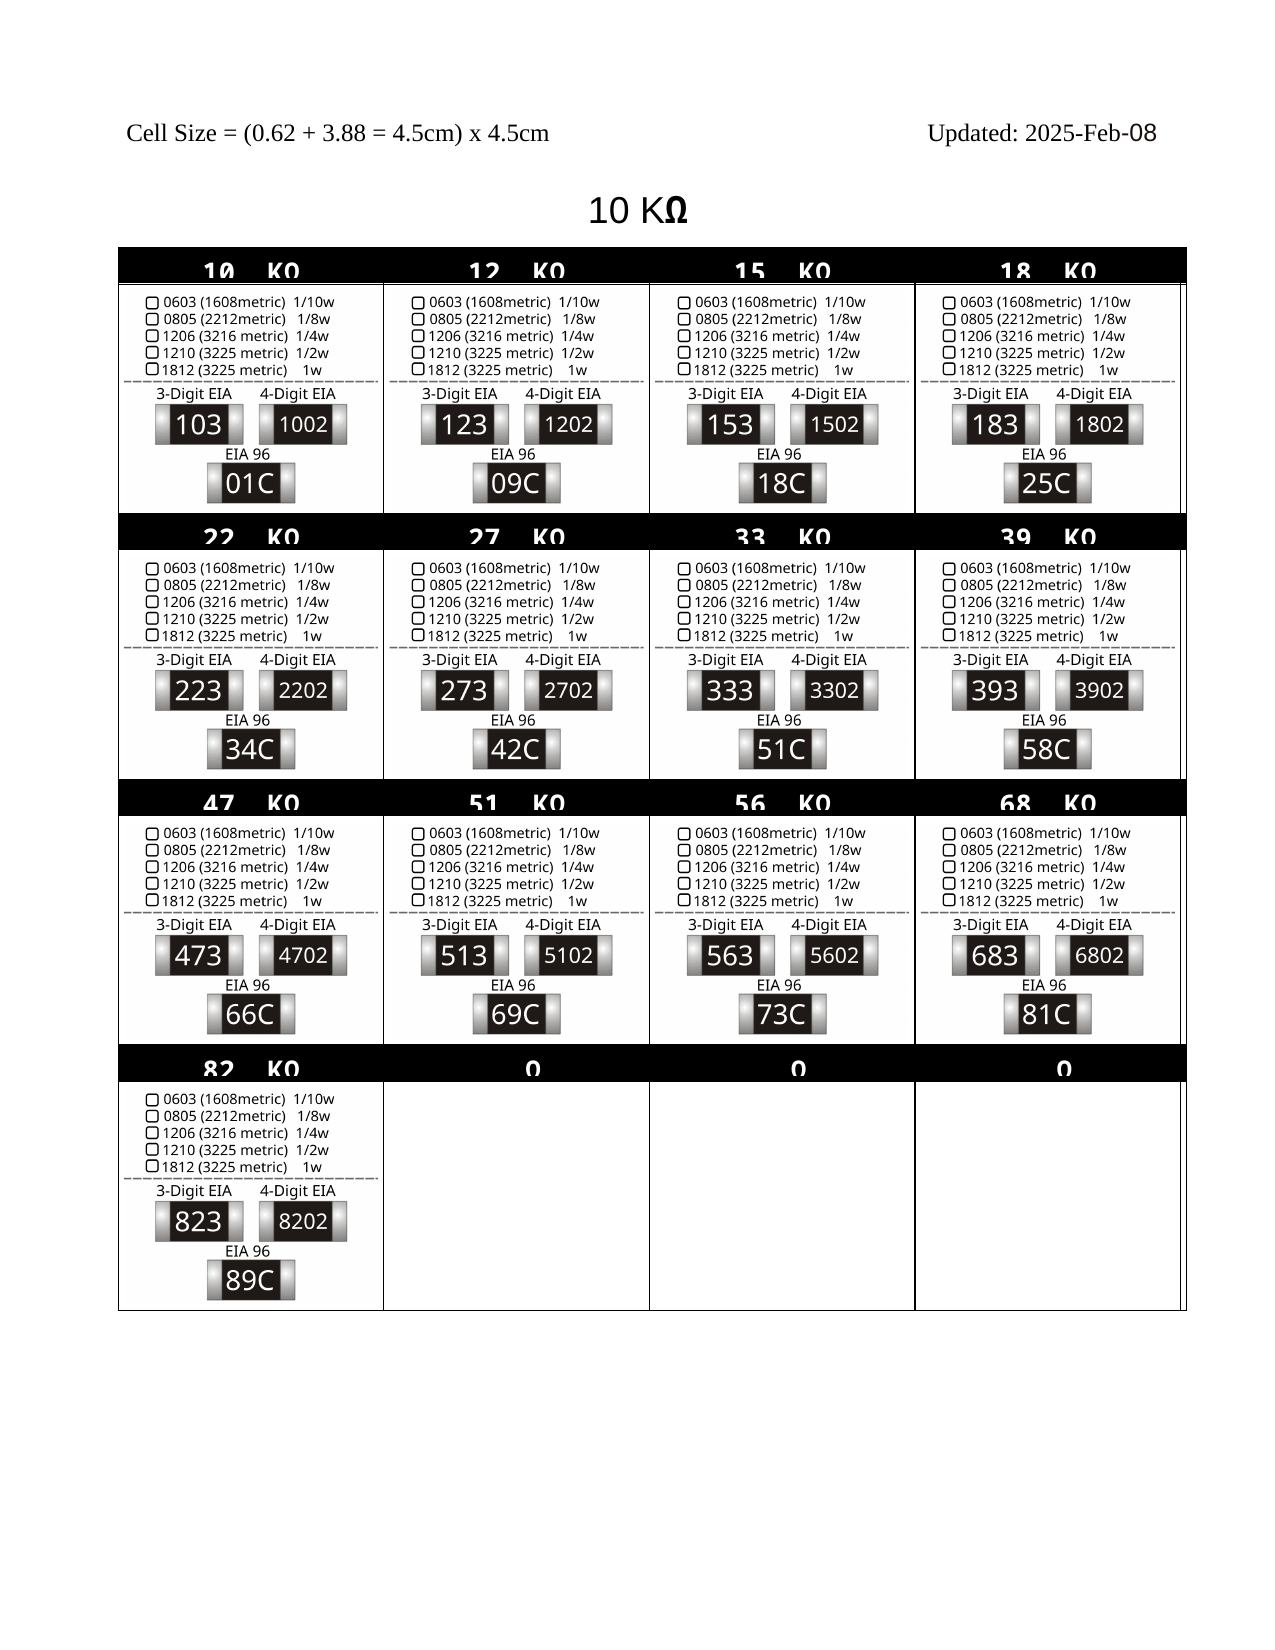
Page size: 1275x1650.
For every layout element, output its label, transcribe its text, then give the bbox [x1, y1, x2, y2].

table_cell 68 KΩ [916, 780, 1180, 815]
table_cell [384, 285, 649, 513]
table_cell 27 KΩ [384, 514, 649, 549]
table_cell 39 KΩ [916, 514, 1180, 549]
table_cell [119, 1082, 383, 1310]
table_cell [1181, 285, 1186, 513]
table_cell [1181, 550, 1186, 778]
table_cell [1181, 1045, 1186, 1081]
table_cell [650, 816, 914, 1044]
picture [123, 822, 378, 1041]
picture [920, 822, 1175, 1041]
table_cell [1181, 780, 1186, 815]
picture [920, 556, 1175, 776]
table_header 18 KΩ [916, 248, 1180, 283]
subtitle 10 KΩ [118, 183, 1157, 234]
table_cell [384, 550, 649, 778]
table_cell [916, 816, 1180, 1044]
table_header [1181, 248, 1186, 283]
table_cell Ω [916, 1045, 1180, 1081]
table_cell 51 KΩ [384, 780, 649, 815]
table_cell 47 KΩ [119, 780, 383, 815]
table_cell Ω [650, 1045, 914, 1081]
table_cell [916, 285, 1180, 513]
table_cell [650, 285, 914, 513]
picture [123, 1087, 378, 1307]
picture [655, 290, 910, 510]
table_cell [1181, 514, 1186, 549]
table_cell [916, 550, 1180, 778]
table_header 10 KΩ [119, 248, 383, 283]
table_cell [650, 1082, 914, 1310]
picture [389, 556, 644, 776]
picture [655, 822, 910, 1041]
table_cell 82 KΩ [119, 1045, 383, 1081]
table_cell [119, 816, 383, 1044]
table_cell [1181, 816, 1186, 1044]
picture [123, 290, 378, 510]
picture [920, 290, 1175, 510]
picture [655, 556, 910, 776]
table_cell [384, 816, 649, 1044]
table_cell [1181, 1082, 1186, 1310]
table_cell [119, 285, 383, 513]
table_cell 22 KΩ [119, 514, 383, 549]
picture [389, 290, 644, 510]
table_cell [119, 550, 383, 778]
picture [123, 556, 378, 776]
table_cell 33 KΩ [650, 514, 914, 549]
picture [389, 822, 644, 1041]
table_header 12 KΩ [384, 248, 649, 283]
table_header 15 KΩ [650, 248, 914, 283]
table_cell [916, 1082, 1180, 1310]
table_cell 56 KΩ [650, 780, 914, 815]
table_cell Ω [384, 1045, 649, 1081]
table_cell [384, 1082, 649, 1310]
table_cell [650, 550, 914, 778]
